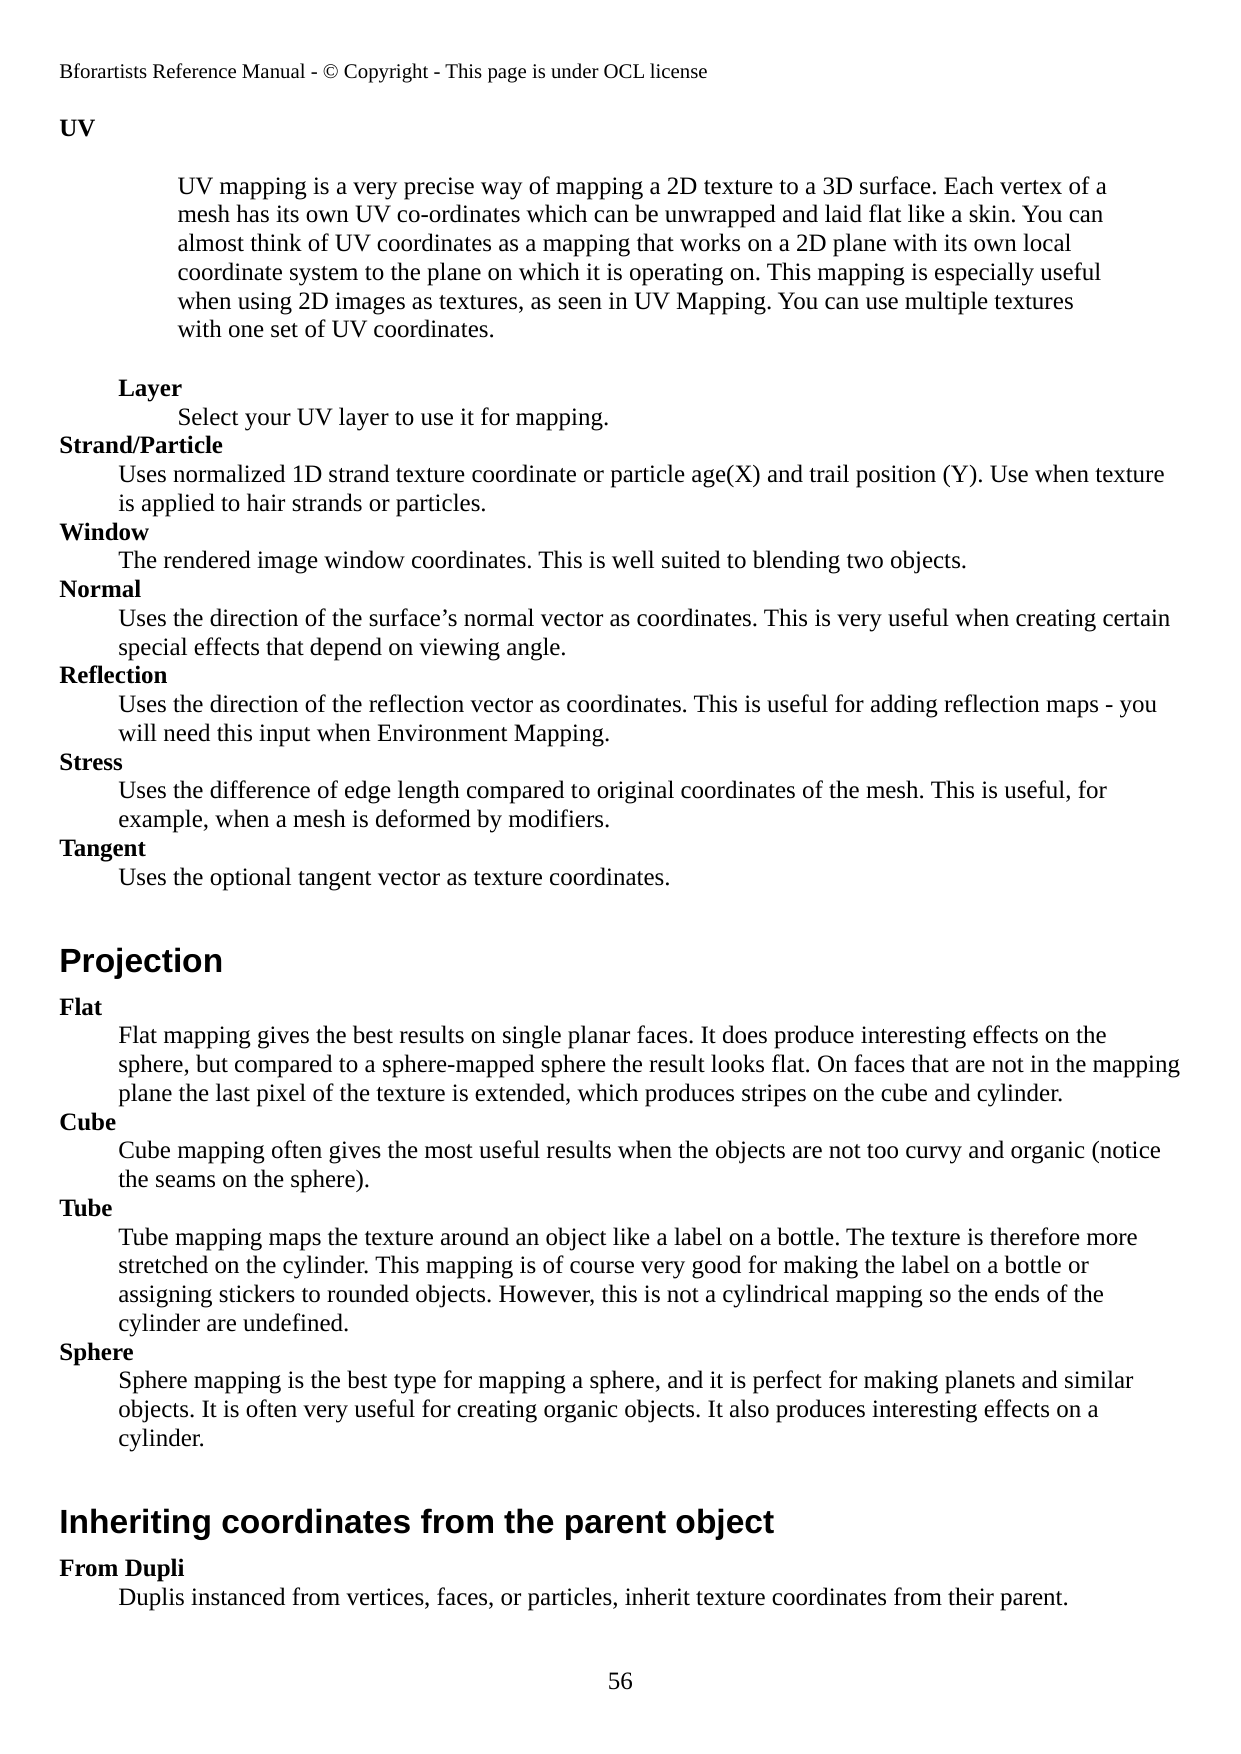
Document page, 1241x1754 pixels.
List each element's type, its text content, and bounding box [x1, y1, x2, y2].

subtitle Window [59, 517, 1181, 545]
subtitle Inheriting coordinates from the parent object [59, 1502, 1181, 1541]
list Select your UV layer to use it for mapping. [177, 402, 1181, 430]
subtitle Sphere [59, 1337, 1181, 1366]
list Cube mapping often gives the most useful results when the objects are not too curvy and organic (notice the seams on the sphere). [118, 1136, 1181, 1193]
list Tube mapping maps the texture around an object like a label on a bottle. The texture is therefore more stretched on the cylinder. This mapping is of course very good for making the label on a bottle or assigning stickers to rounded objects. However, this is not a cylindrical mapping so the ends of the cylinder are undefined. [118, 1222, 1181, 1337]
subtitle Tangent [59, 833, 1181, 862]
subtitle Reflection [59, 660, 1181, 689]
subtitle From Dupli [59, 1553, 1181, 1582]
subtitle Stress [59, 747, 1181, 775]
list Uses normalized 1D strand texture coordinate or particle age(X) and trail position (Y). Use when texture is applied to hair strands or particles. [118, 459, 1181, 517]
subtitle UV [59, 113, 1181, 141]
subtitle Projection [59, 941, 1181, 979]
list Uses the direction of the surface’s normal vector as coordinates. This is very useful when creating certain special effects that depend on viewing angle. [118, 603, 1181, 660]
subtitle Strand/Particle [59, 430, 1181, 459]
list Duplis instanced from vertices, faces, or particles, inherit texture coordinates from their parent. [118, 1582, 1181, 1611]
subtitle Tube [59, 1193, 1181, 1222]
text UV mapping is a very precise way of mapping a 2D texture to a 3D surface. Each vertex of a mesh has its own UV co-ordinates which can be unwrapped and laid flat like a skin. You can almost think of UV coordinates as a mapping that works on a 2D plane with its own local coordinate system to the plane on which it is operating on. This mapping is especially useful when using 2D images as textures, as seen in UV Mapping. You can use multiple textures with one set of UV coordinates. [177, 171, 1122, 343]
list Uses the optional tangent vector as texture coordinates. [118, 862, 1181, 890]
subtitle Layer [118, 373, 1181, 402]
list Flat mapping gives the best results on single planar faces. It does produce interesting effects on the sphere, but compared to a sphere-mapped sphere the result looks flat. On faces that are not in the mapping plane the last pixel of the texture is extended, which produces stripes on the cube and cylinder. [118, 1021, 1181, 1107]
list Sphere mapping is the best type for mapping a sphere, and it is perfect for making planets and similar objects. It is often very useful for creating organic objects. It also produces interesting effects on a cylinder. [118, 1366, 1181, 1452]
subtitle Normal [59, 574, 1181, 603]
list Uses the difference of edge length compared to original coordinates of the mesh. This is useful, for example, when a mesh is deformed by modifiers. [118, 775, 1181, 833]
subtitle Cube [59, 1107, 1181, 1136]
list The rendered image window coordinates. This is well suited to blending two objects. [118, 545, 1181, 574]
list Uses the direction of the reflection vector as coordinates. This is useful for adding reflection maps - you will need this input when Environment Mapping. [118, 689, 1181, 747]
subtitle Flat [59, 992, 1181, 1021]
